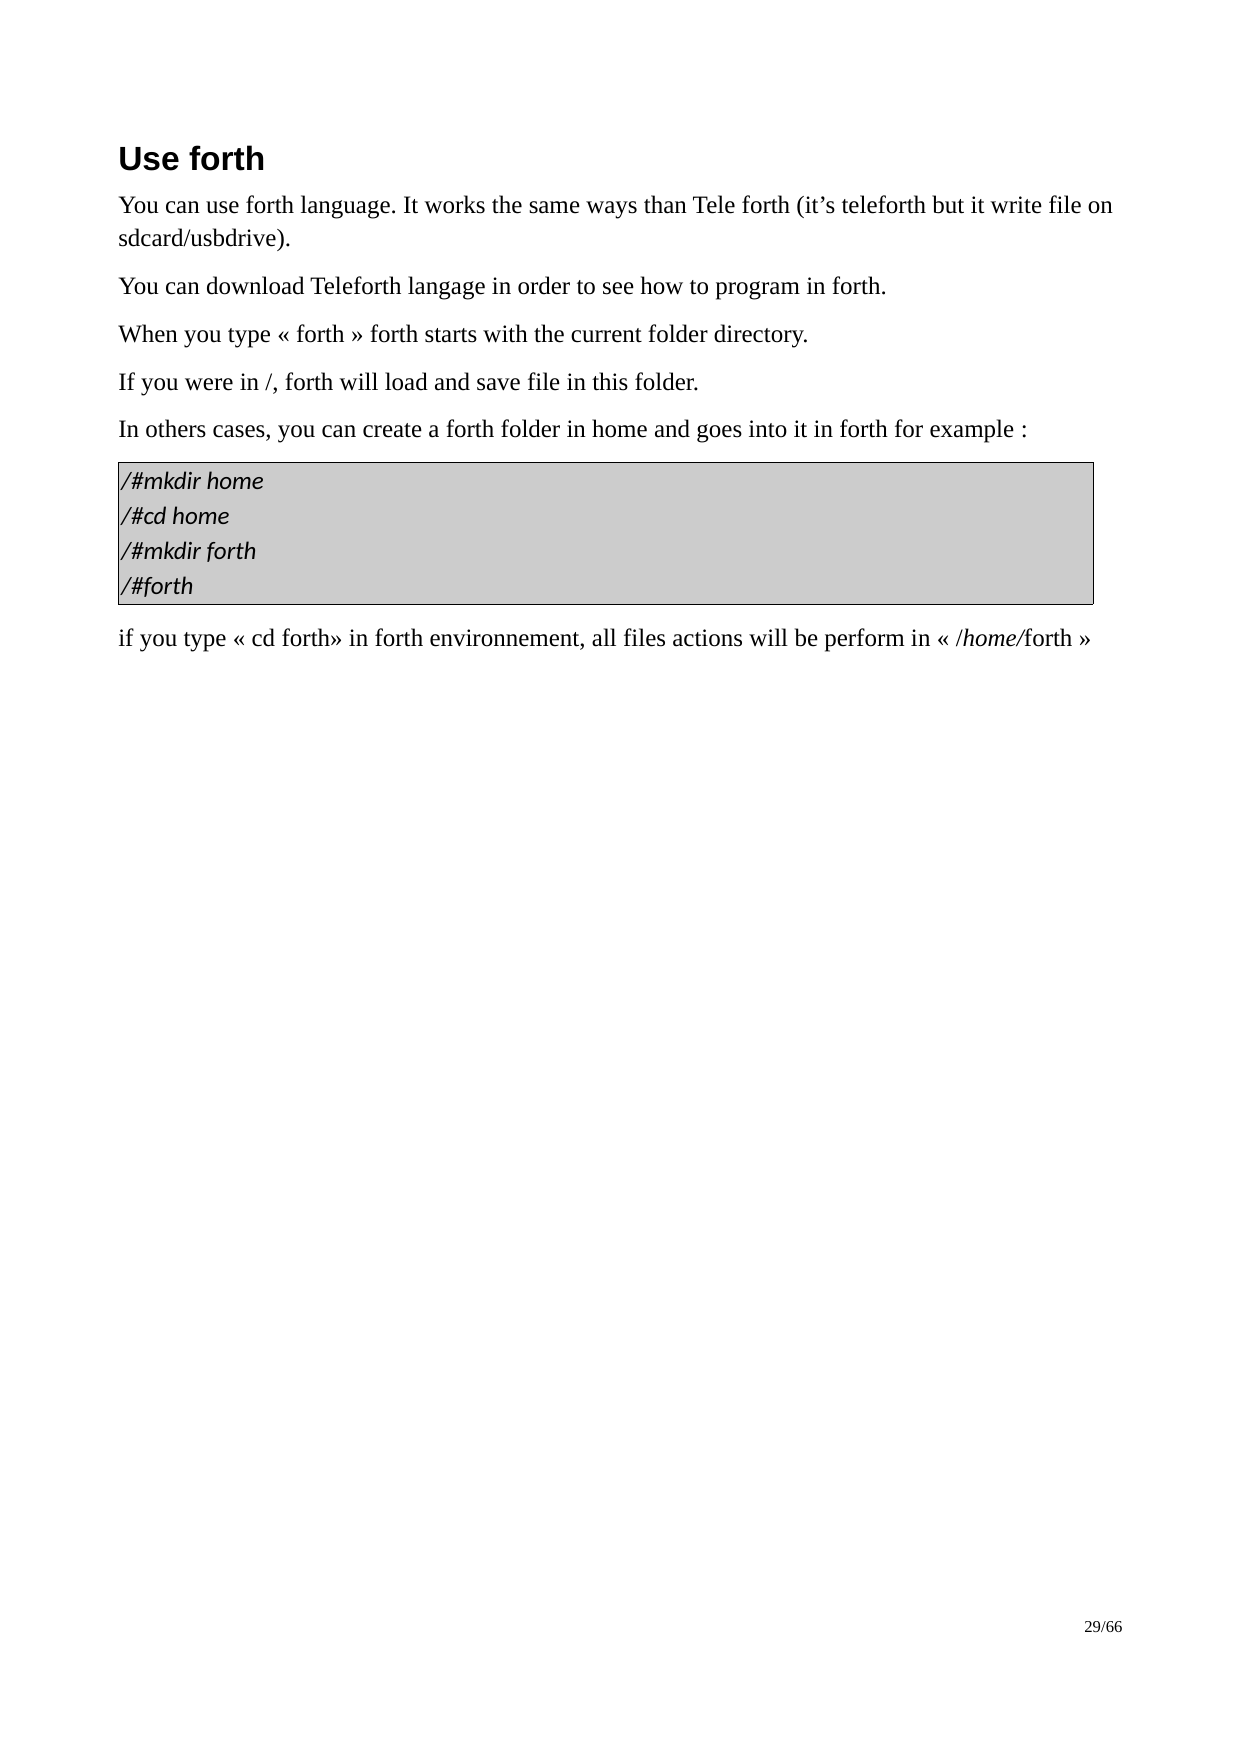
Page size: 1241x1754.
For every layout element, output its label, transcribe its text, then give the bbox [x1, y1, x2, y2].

subtitle Use forth [118, 139, 1122, 178]
text If you were in /, forth will load and save file in this folder. [118, 367, 1122, 395]
text When you type « forth » forth starts with the current folder directory. [118, 319, 1122, 347]
text if you type « cd forth» in forth environnement, all files actions will be perform in « /home/forth » [118, 623, 1122, 652]
text You can download Teleforth langage in order to see how to program in forth. [118, 271, 1122, 300]
text In others cases, you can create a forth folder in home and goes into it in forth for example : [118, 414, 1122, 443]
text /#mkdir home /#cd home /#mkdir forth /#forth [119, 463, 1093, 604]
text You can use forth language. It works the same ways than Tele forth (it’s teleforth but it write file on sdcard/usbdrive). [118, 190, 1122, 252]
